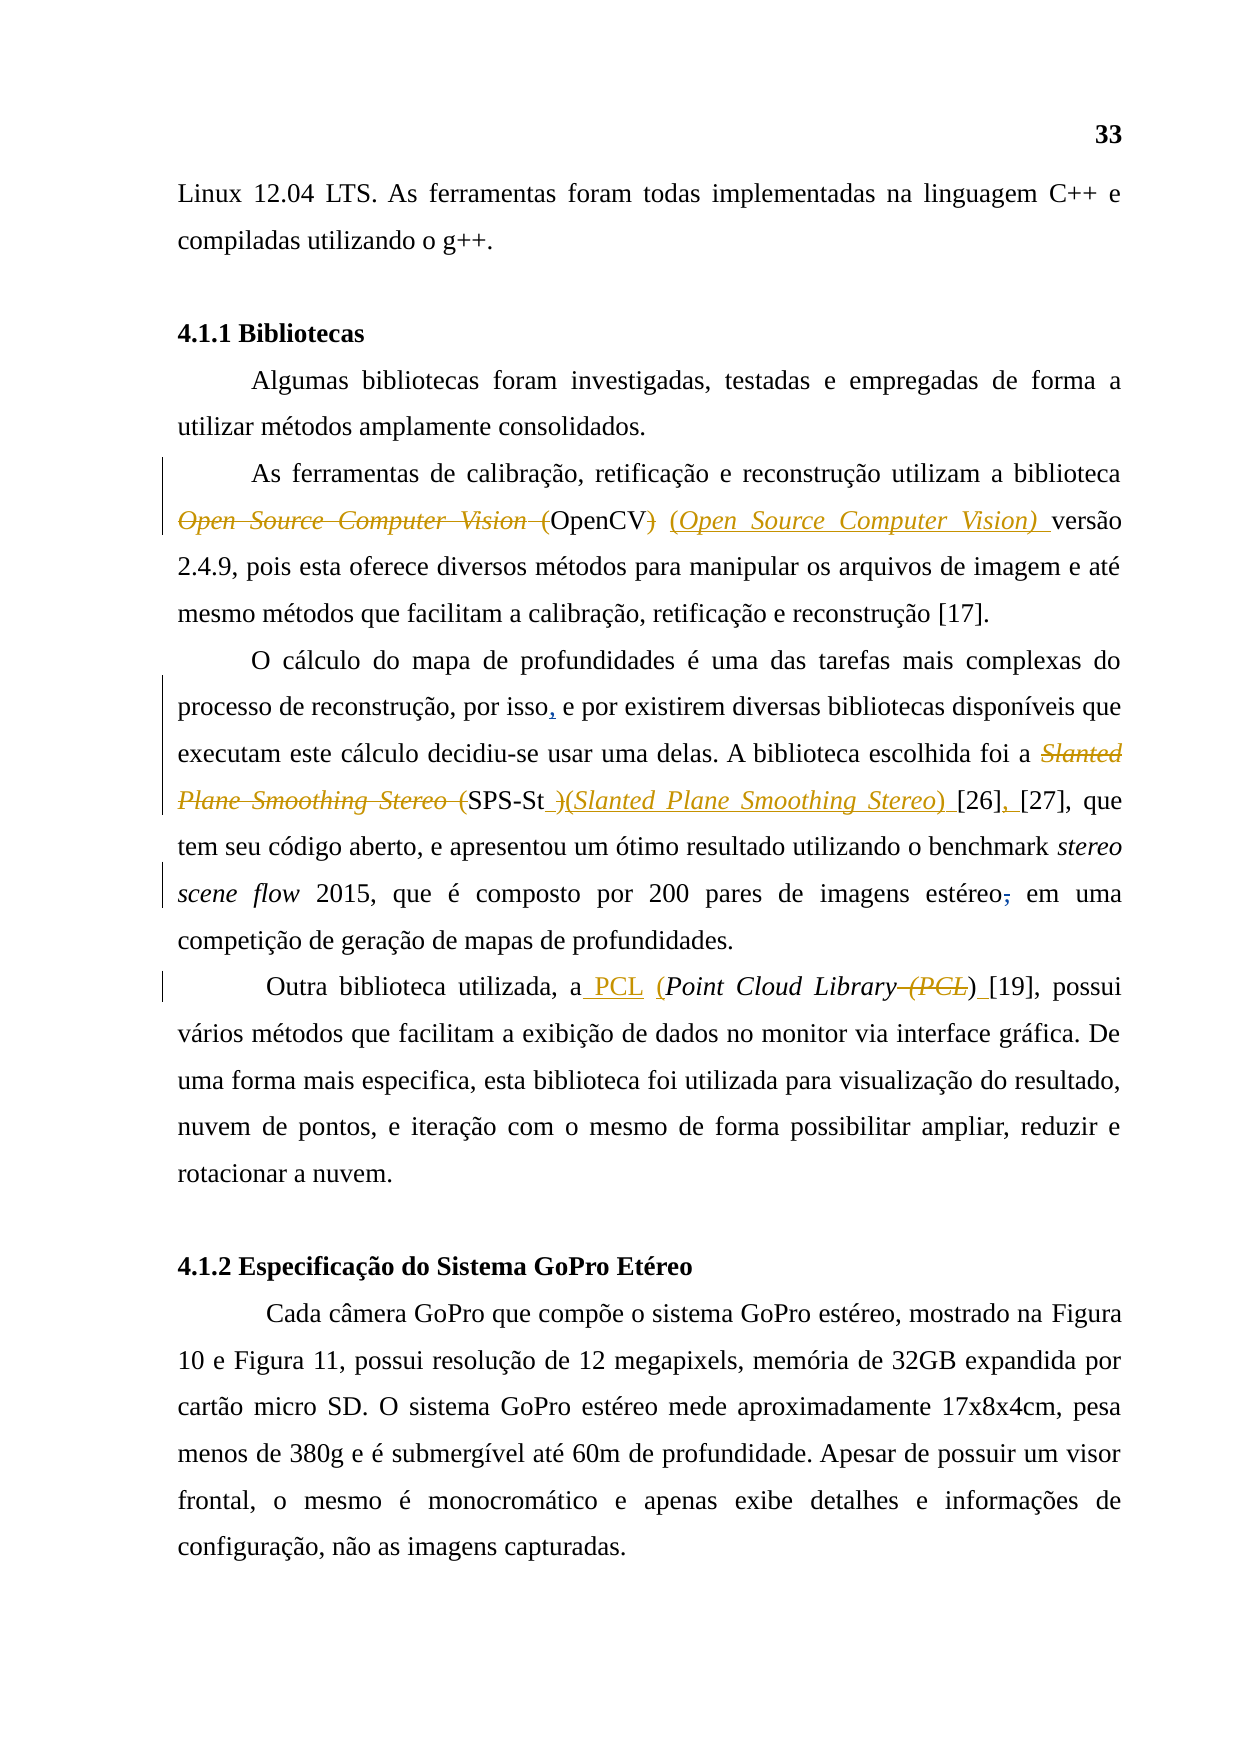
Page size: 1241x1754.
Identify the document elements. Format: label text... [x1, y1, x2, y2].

text Outra biblioteca utilizada, a PCL (Point Cloud Library) [19], possui vários métodos que facilitam a exibição de dados no monitor via interface gráfica. De uma forma mais especifica, esta biblioteca foi utilizada para visualização do resultado, nuvem de pontos, e iteração com o mesmo de forma possibilitar ampliar, reduzir e rotacionar a nuvem. [177, 971, 1122, 1188]
text Linux 12.04 LTS. As ferramentas foram todas implementadas na linguagem C++ e compiladas utilizando o g++. [177, 177, 1122, 255]
subtitle Especificação do Sistema GoPro Etéreo [177, 1251, 1122, 1282]
text O cálculo do mapa de profundidades é uma das tarefas mais complexas do processo de reconstrução, por isso, e por existirem diversas bibliotecas disponíveis que executam este cálculo decidiu-se usar uma delas. A biblioteca escolhida foi a SPS-St (Slanted Plane Smoothing Stereo) [26], [27], que tem seu código aberto, e apresentou um ótimo resultado utilizando o benchmark stereo scene flow 2015, que é composto por 200 pares de imagens estéreo em uma competição de geração de mapas de profundidades. [177, 644, 1122, 955]
text Algumas bibliotecas foram investigadas, testadas e empregadas de forma a utilizar métodos amplamente consolidados. [177, 364, 1122, 442]
subtitle Bibliotecas [177, 317, 1122, 348]
text Cada câmera GoPro que compõe o sistema GoPro estéreo, mostrado na Figura 10 e Figura 11, possui resolução de 12 megapixels, memória de 32GB expandida por cartão micro SD. O sistema GoPro estéreo mede aproximadamente 17x8x4cm, pesa menos de 380g e é submergível até 60m de profundidade. Apesar de possuir um visor frontal, o mesmo é monocromático e apenas exibe detalhes e informações de configuração, não as imagens capturadas. [177, 1297, 1122, 1562]
text As ferramentas de calibração, retificação e reconstrução utilizam a biblioteca OpenCV (Open Source Computer Vision) versão 2.4.9, pois esta oferece diversos métodos para manipular os arquivos de imagem e até mesmo métodos que facilitam a calibração, retificação e reconstrução [17]. [177, 457, 1122, 628]
